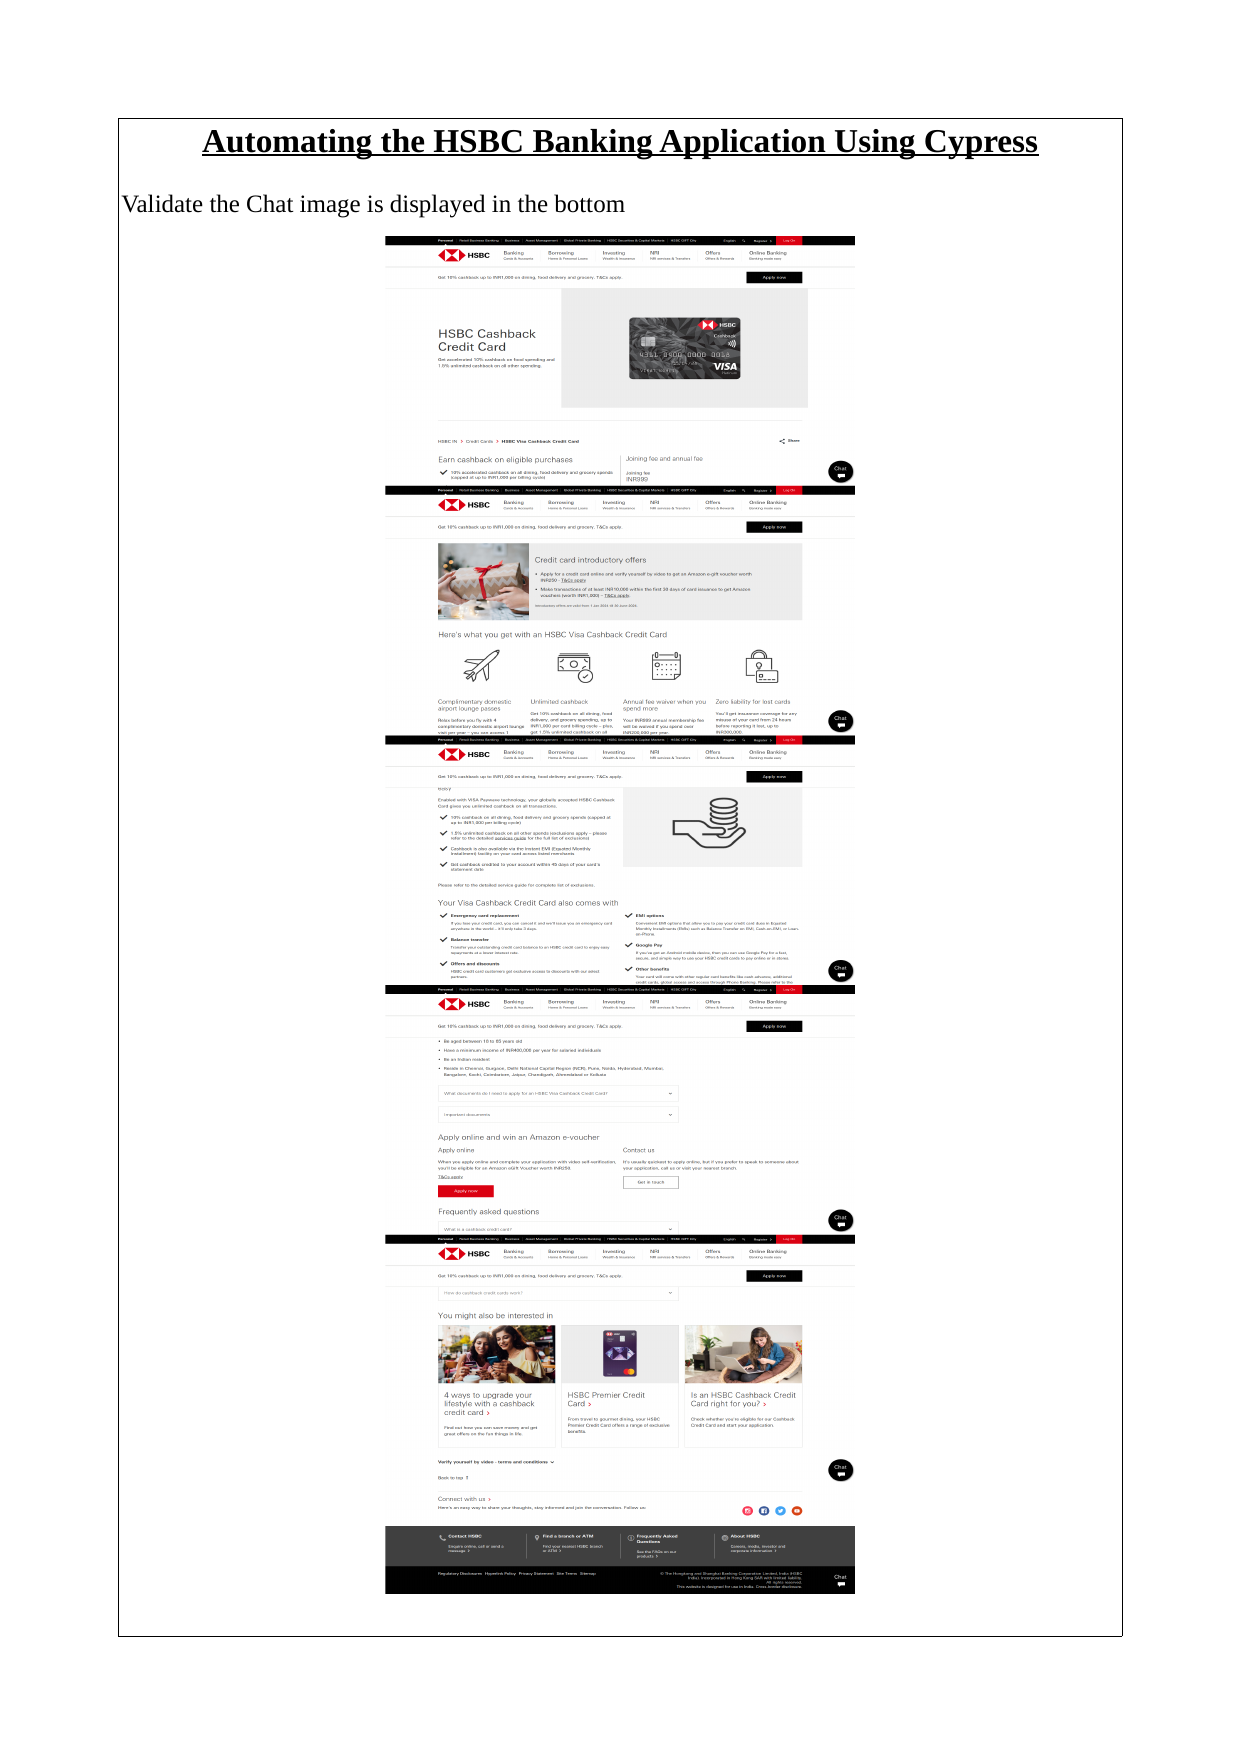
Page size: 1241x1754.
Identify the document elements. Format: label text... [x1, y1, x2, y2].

picture [385, 236, 855, 1594]
text Validate the Chat image is displayed in the bottom [121, 189, 1119, 218]
